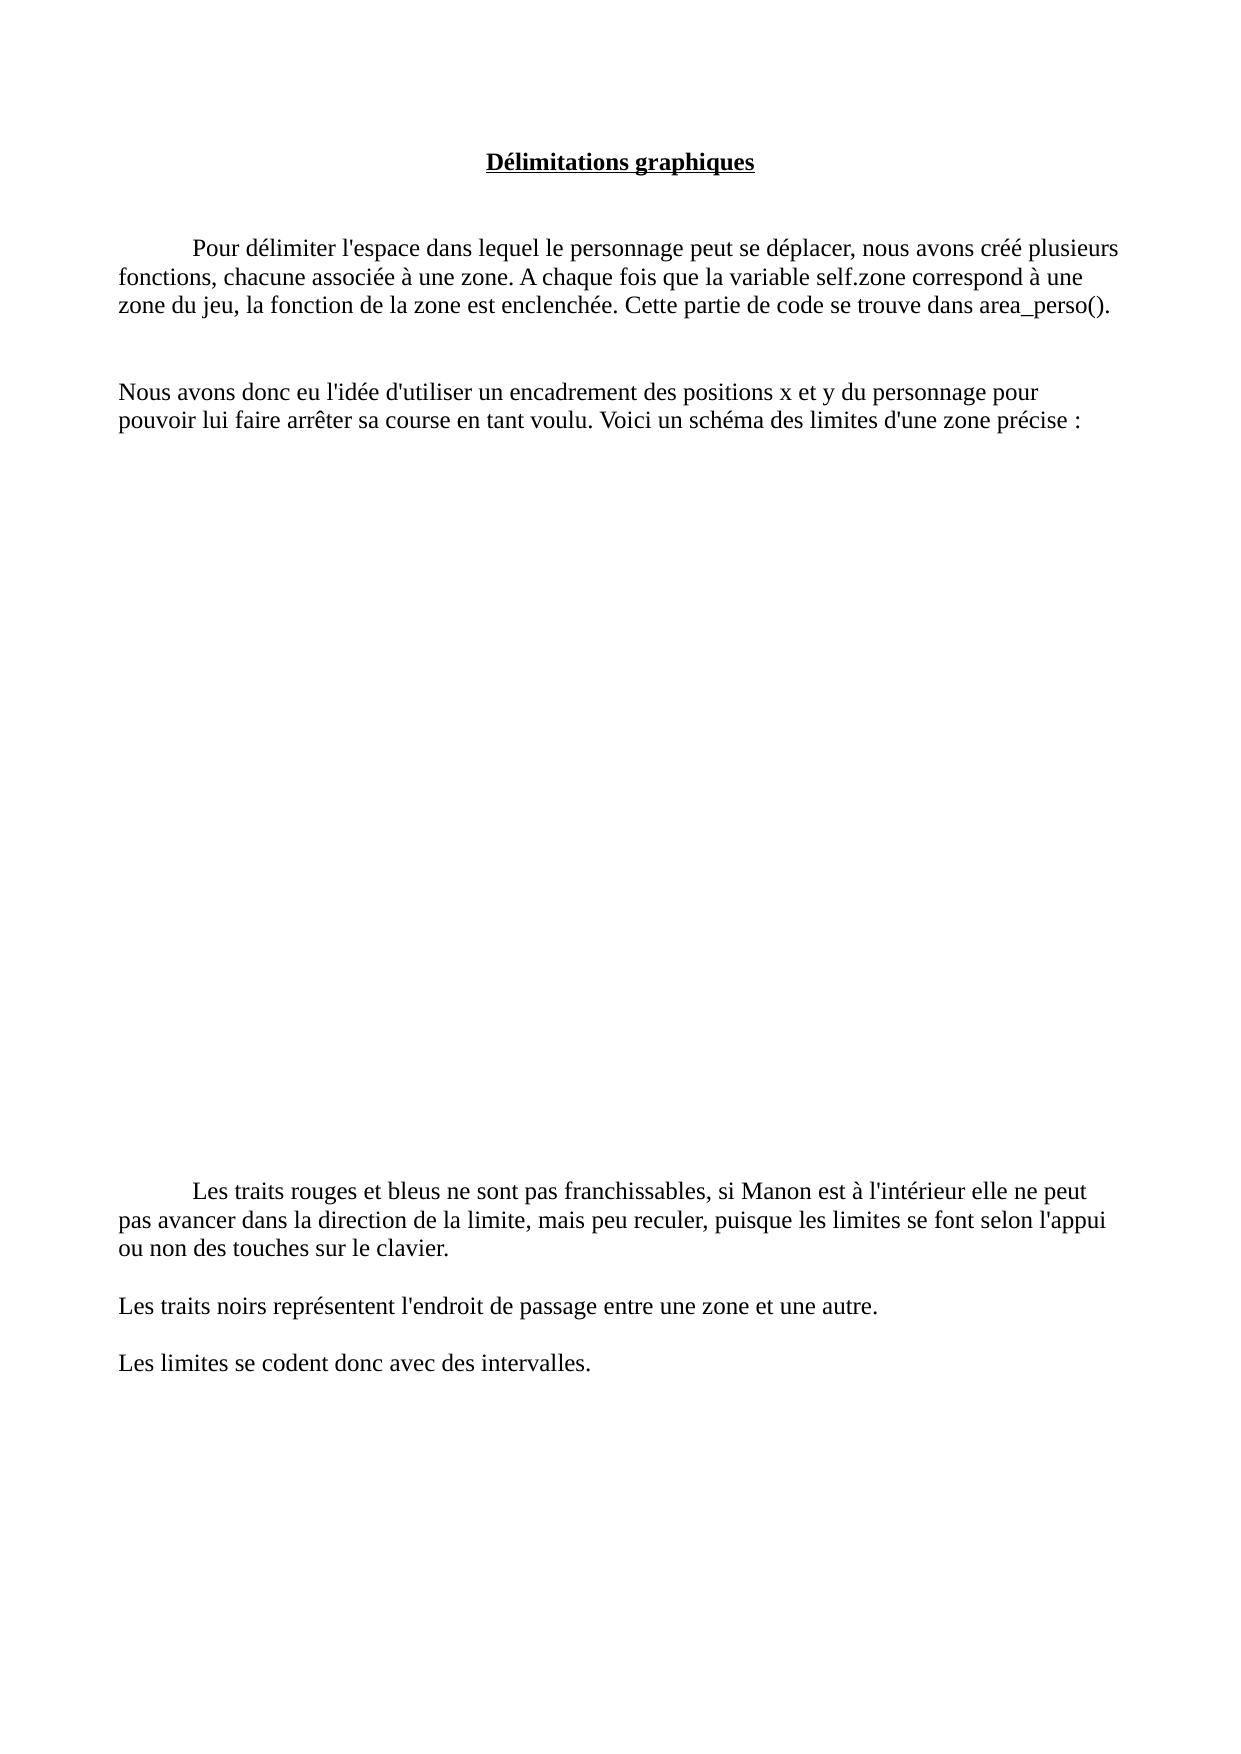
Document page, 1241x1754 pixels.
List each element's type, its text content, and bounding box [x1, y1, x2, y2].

text Les traits rouges et bleus ne sont pas franchissables, si Manon est à l'intérieur elle ne peut pas avancer dans la direction de la limite, mais peu reculer, puisque les limites se font selon l'appui ou non des touches sur le clavier. [118, 1176, 1122, 1262]
text Les limites se codent donc avec des intervalles. [118, 1348, 1122, 1377]
text Pour délimiter l'espace dans lequel le personnage peut se déplacer, nous avons créé plusieurs fonctions, chacune associée à une zone. A chaque fois que la variable self.zone correspond à une zone du jeu, la fonction de la zone est enclenchée. Cette partie de code se trouve dans area_perso(). [118, 233, 1122, 319]
text Délimitations graphiques [118, 147, 1122, 176]
text Les traits noirs représentent l'endroit de passage entre une zone et une autre. [118, 1291, 1122, 1320]
text Nous avons donc eu l'idée d'utiliser un encadrement des positions x et y du personnage pour pouvoir lui faire arrêter sa course en tant voulu. Voici un schéma des limites d'une zone précise : [118, 377, 1122, 434]
